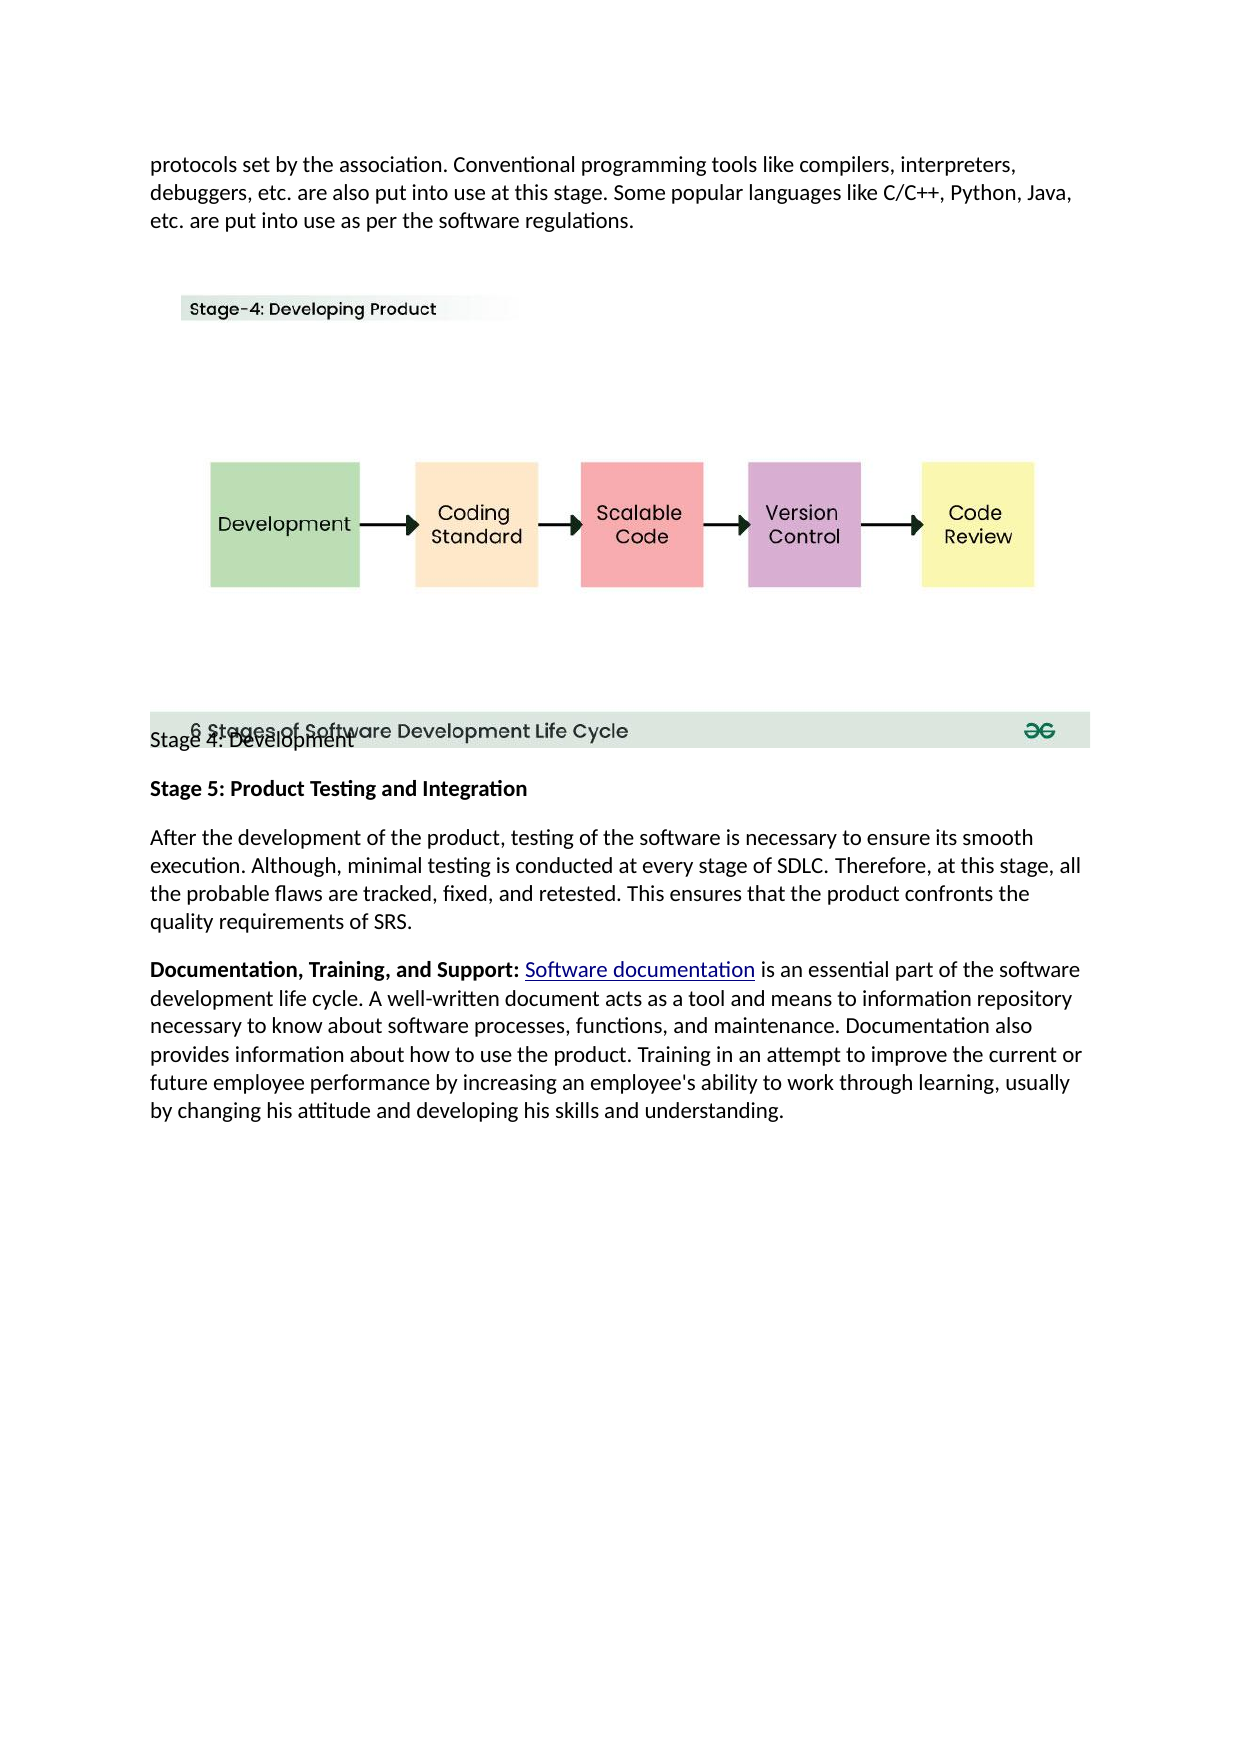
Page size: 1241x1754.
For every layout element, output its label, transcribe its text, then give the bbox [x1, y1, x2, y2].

text Stage 4: Development [150, 255, 1090, 277]
text After the development of the product, testing of the software is necessary to ensure its smooth execution. Although, minimal testing is conducted at every stage of SDLC. Therefore, at this stage, all the probable flaws are tracked, fixed, and retested. This ensures that the product confronts the quality requirements of SRS. [150, 823, 1090, 935]
text Documentation, Training, and Support: Software documentation is an essential part of the software development life cycle. A well-written document acts as a tool and means to information repository necessary to know about software processes, functions, and maintenance. Documentation also provides information about how to use the product. Training in an attempt to improve the current or future employee performance by increasing an employee's ability to work through learning, usually by changing his attitude and developing his skills and understanding. [150, 956, 1090, 1124]
text Stage 4: Development [150, 748, 1090, 753]
text protocols set by the association. Conventional programming tools like compilers, interpreters, debuggers, etc. are also put into use at this stage. Some popular languages like C/C++, Python, Java, etc. are put into use as per the software regulations. [150, 150, 1090, 234]
text Stage 5: Product Testing and Integration [150, 774, 1090, 802]
